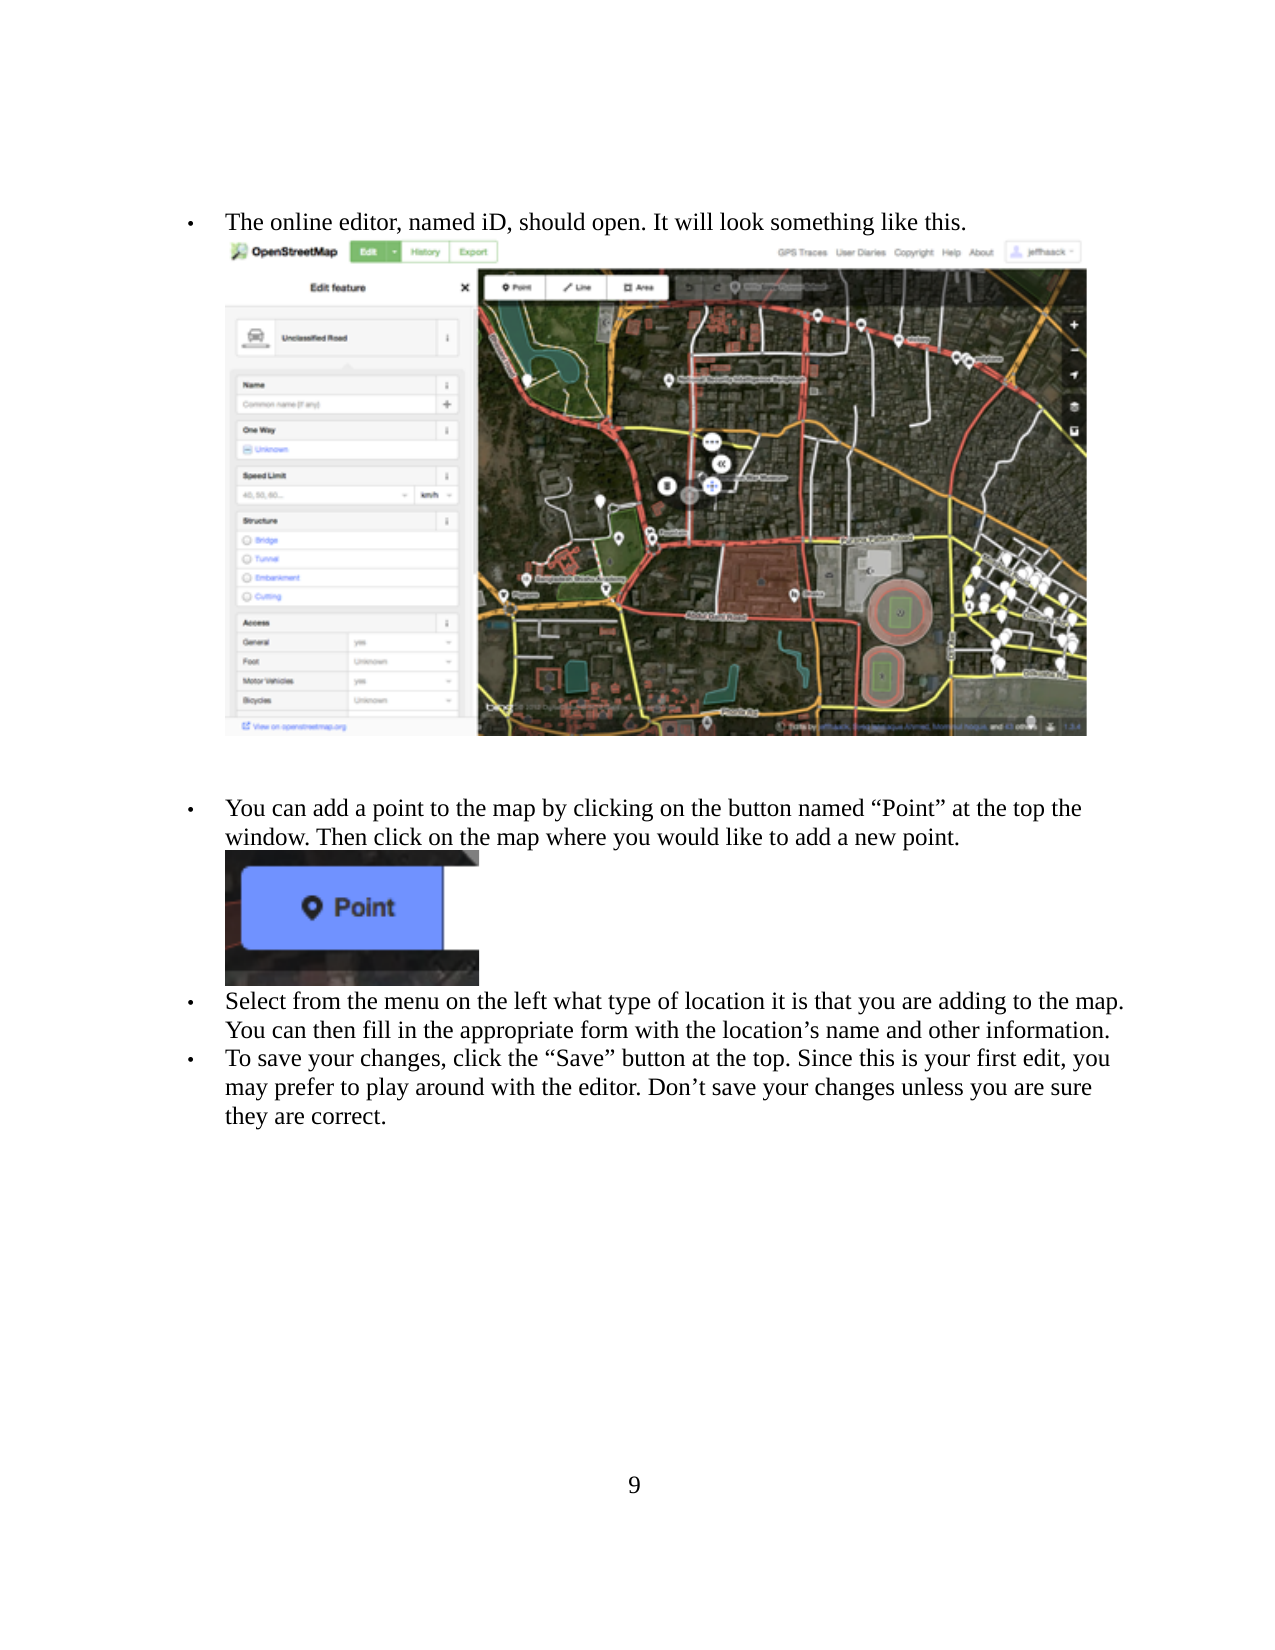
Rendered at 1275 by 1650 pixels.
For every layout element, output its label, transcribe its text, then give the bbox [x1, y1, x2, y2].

list The online editor, named iD, should open. It will look something like this. [187, 207, 1125, 236]
list Select from the menu on the left what type of location it is that you are adding to the map. You can then fill in the appropriate form with the location’s name and other information. [187, 986, 1125, 1043]
list You can add a point to the map by clicking on the button named “Point” at the top the window. Then click on the map where you would like to add a new point. [187, 793, 1125, 851]
picture [225, 236, 1087, 736]
list To save your changes, click the “Save” button at the top. Since this is your first edit, you may prefer to play around with the editor. Don’t save your changes unless you are sure they are correct. [187, 1043, 1125, 1130]
picture [225, 850, 480, 986]
